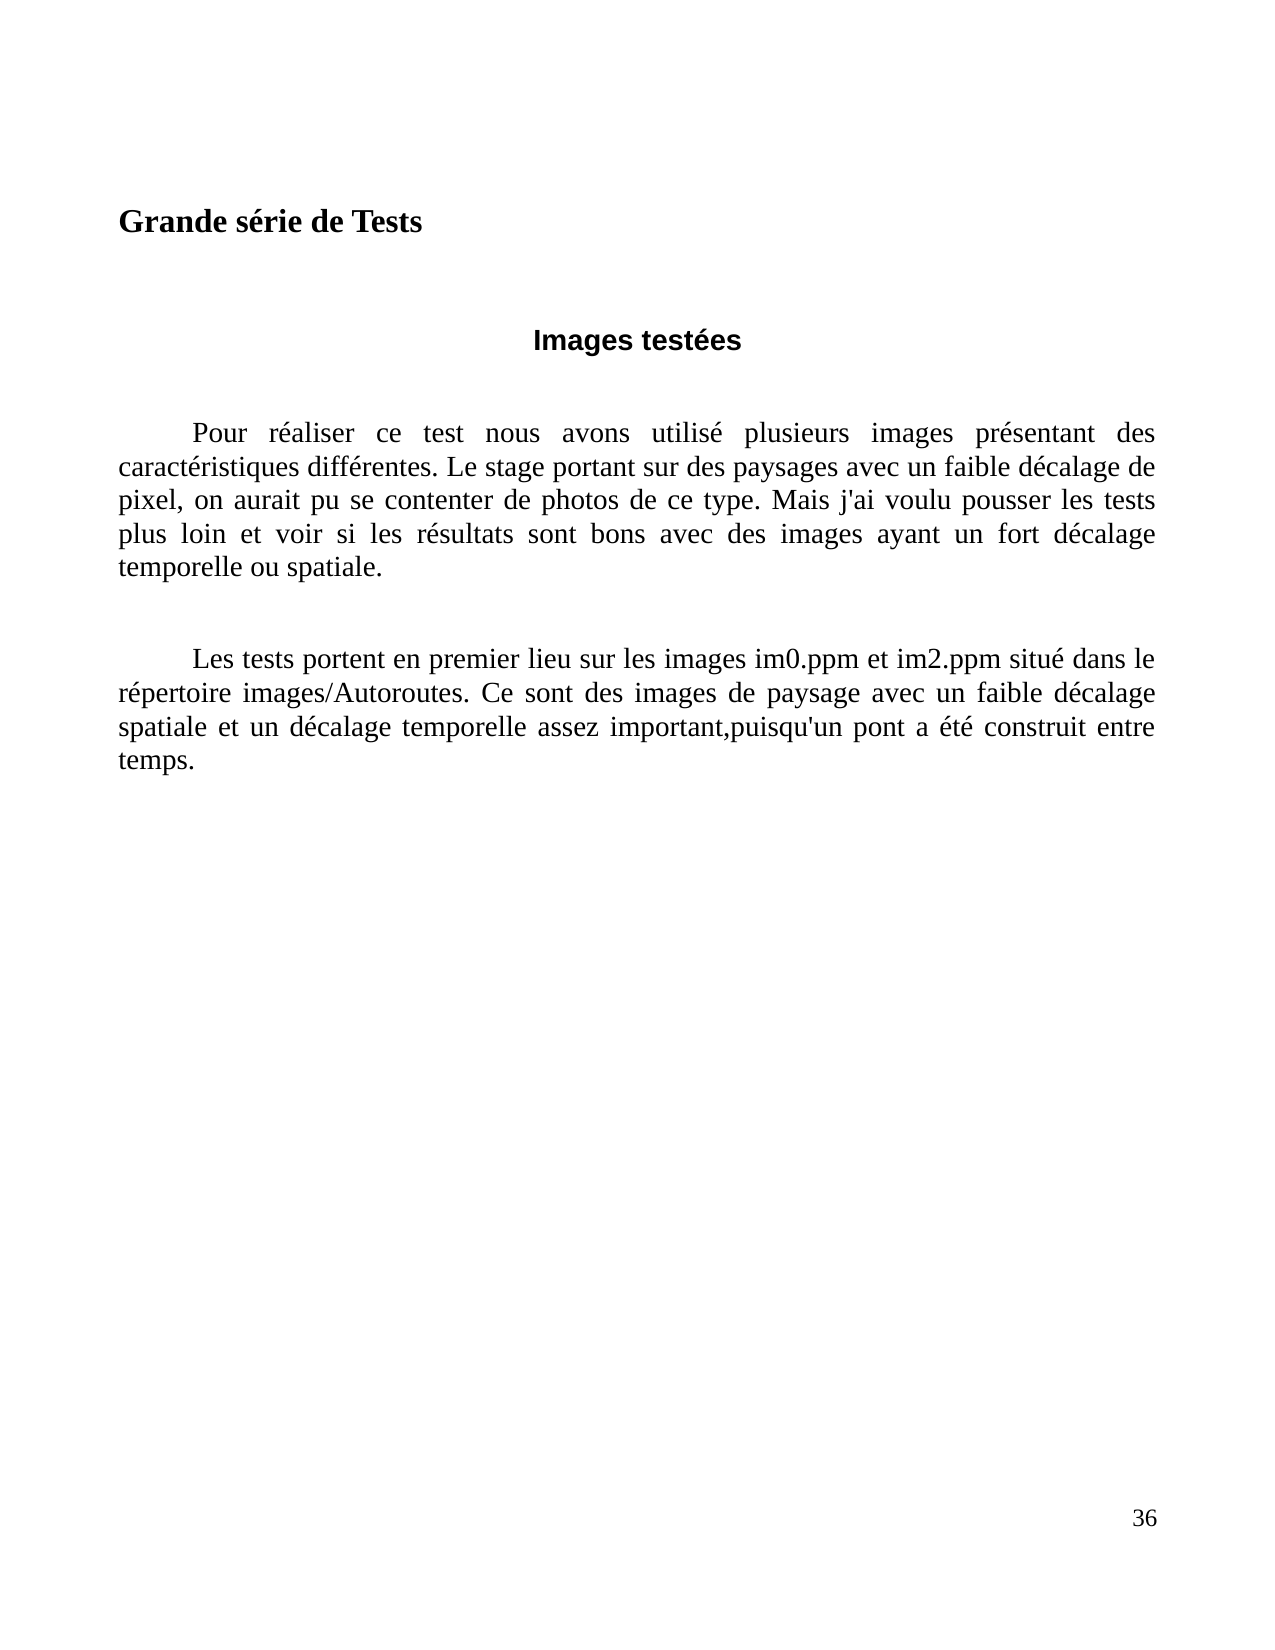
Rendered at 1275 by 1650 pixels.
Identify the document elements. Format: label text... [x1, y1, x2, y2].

subtitle Images testées [118, 323, 1157, 357]
text Les tests portent en premier lieu sur les images im0.ppm et im2.ppm situé dans le répertoire images/Autoroutes. Ce sont des images de paysage avec un faible décalage spatiale et un décalage temporelle assez important,puisqu'un pont a été construit entre temps. [118, 642, 1157, 776]
text Pour réaliser ce test nous avons utilisé plusieurs images présentant des caractéristiques différentes. Le stage portant sur des paysages avec un faible décalage de pixel, on aurait pu se contenter de photos de ce type. Mais j'ai voulu pousser les tests plus loin et voir si les résultats sont bons avec des images ayant un fort décalage temporelle ou spatiale. [118, 415, 1157, 583]
subtitle Grande série de Tests [118, 201, 1157, 240]
